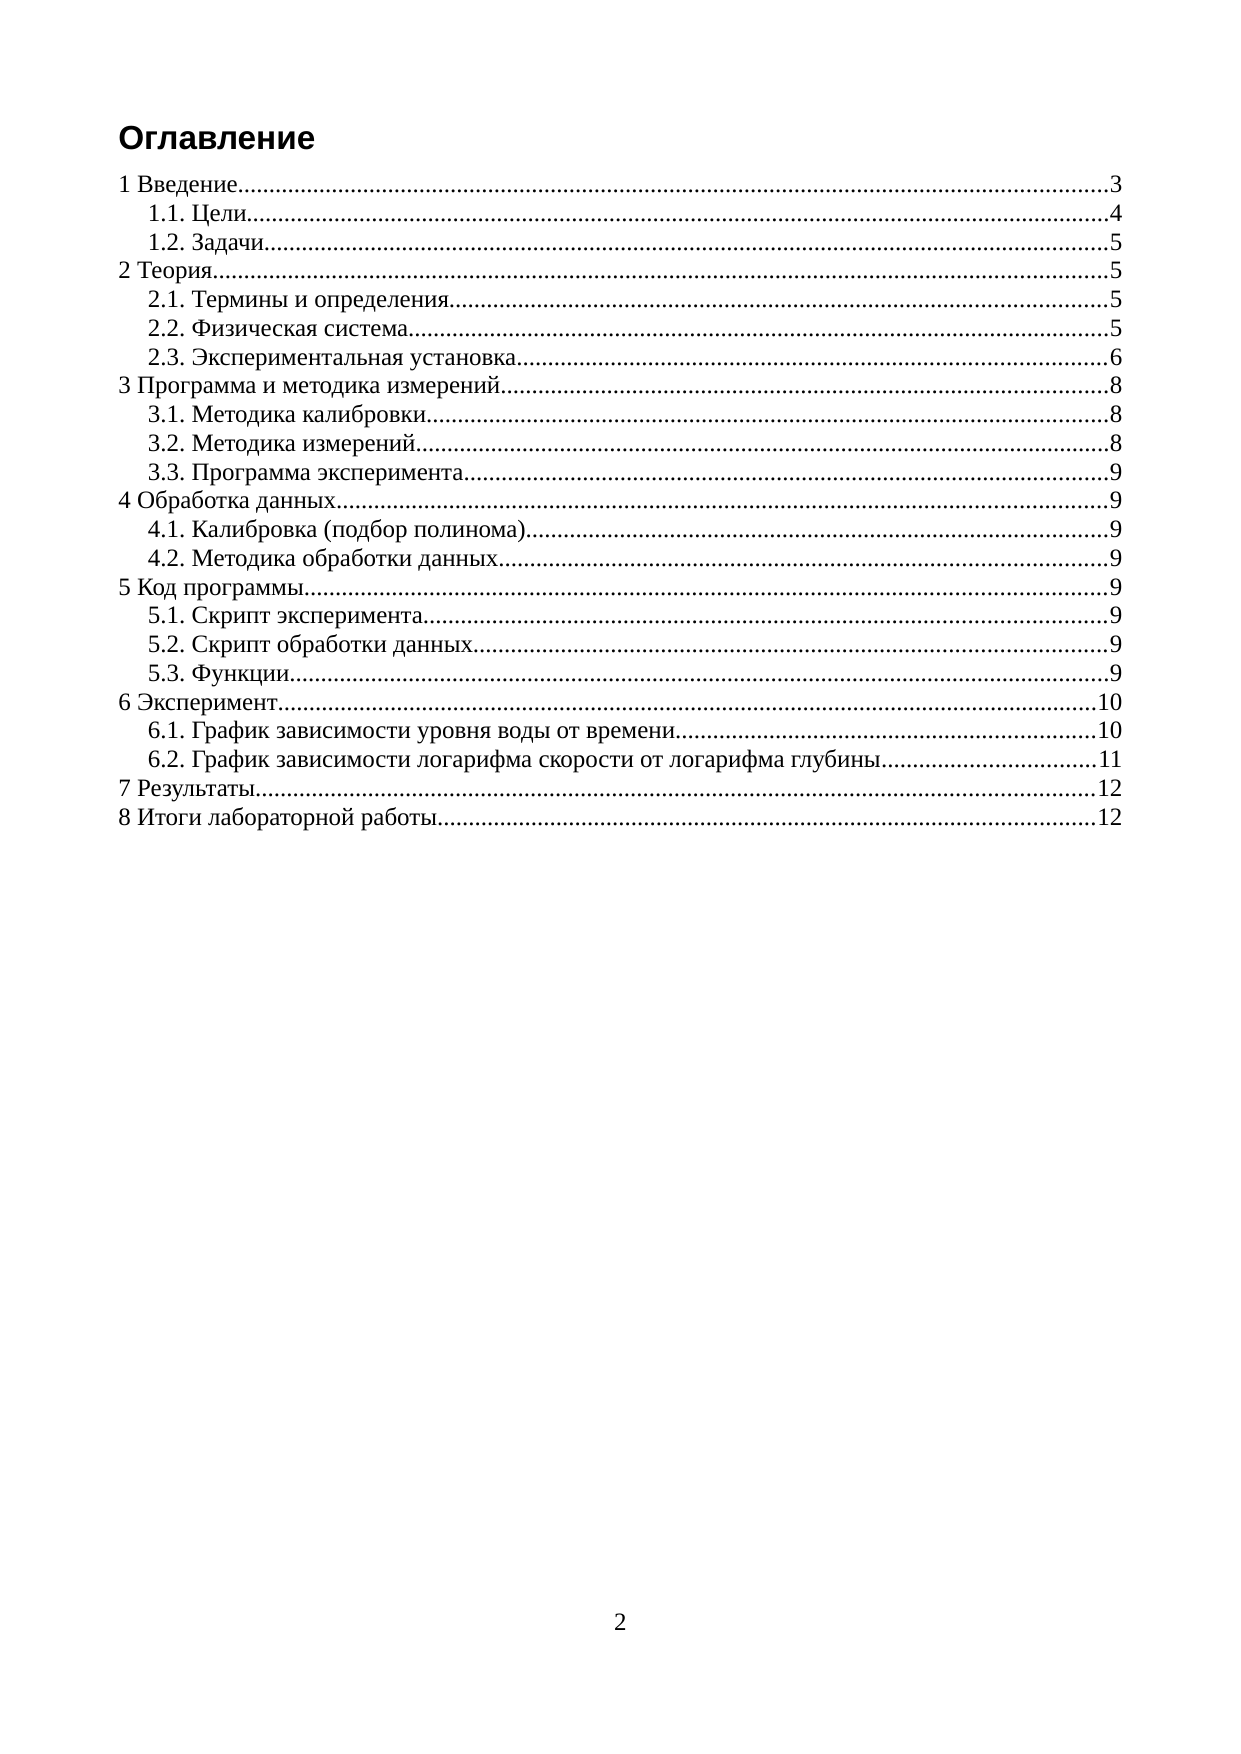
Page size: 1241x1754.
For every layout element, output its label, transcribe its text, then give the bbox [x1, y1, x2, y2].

text 2.2. Физическая система 5 [148, 313, 1122, 342]
text 3.3. Программа эксперимента 9 [148, 457, 1122, 485]
text 4.1. Калибровка (подбор полинома) 9 [148, 514, 1122, 543]
text 8 Итоги лабораторной работы 12 [118, 802, 1122, 830]
text 4 Обработка данных 9 [118, 485, 1122, 514]
text 5 Код программы 9 [118, 572, 1122, 600]
text 3.2. Методика измерений 8 [148, 428, 1122, 457]
text 1.2. Задачи 5 [148, 227, 1122, 255]
text 4.2. Методика обработки данных 9 [148, 543, 1122, 572]
text 5.3. Функции 9 [148, 658, 1122, 687]
text 2.1. Термины и определения 5 [148, 284, 1122, 313]
text 7 Результаты 12 [118, 773, 1122, 802]
text 6.1. График зависимости уровня воды от времени 10 [148, 715, 1122, 744]
text 3.1. Методика калибровки 8 [148, 399, 1122, 428]
text 3 Программа и методика измерений 8 [118, 370, 1122, 399]
text 1 Введение 3 [118, 169, 1122, 198]
text 6 Эксперимент 10 [118, 687, 1122, 715]
text 1.1. Цели 4 [148, 198, 1122, 227]
text 5.2. Скрипт обработки данных 9 [148, 629, 1122, 658]
text 5.1. Скрипт эксперимента 9 [148, 600, 1122, 629]
subtitle Оглавление [118, 118, 1122, 157]
text 2.3. Экспериментальная установка 6 [148, 342, 1122, 370]
text 6.2. График зависимости логарифма скорости от логарифма глубины 11 [148, 744, 1122, 773]
text 2 Теория 5 [118, 255, 1122, 284]
